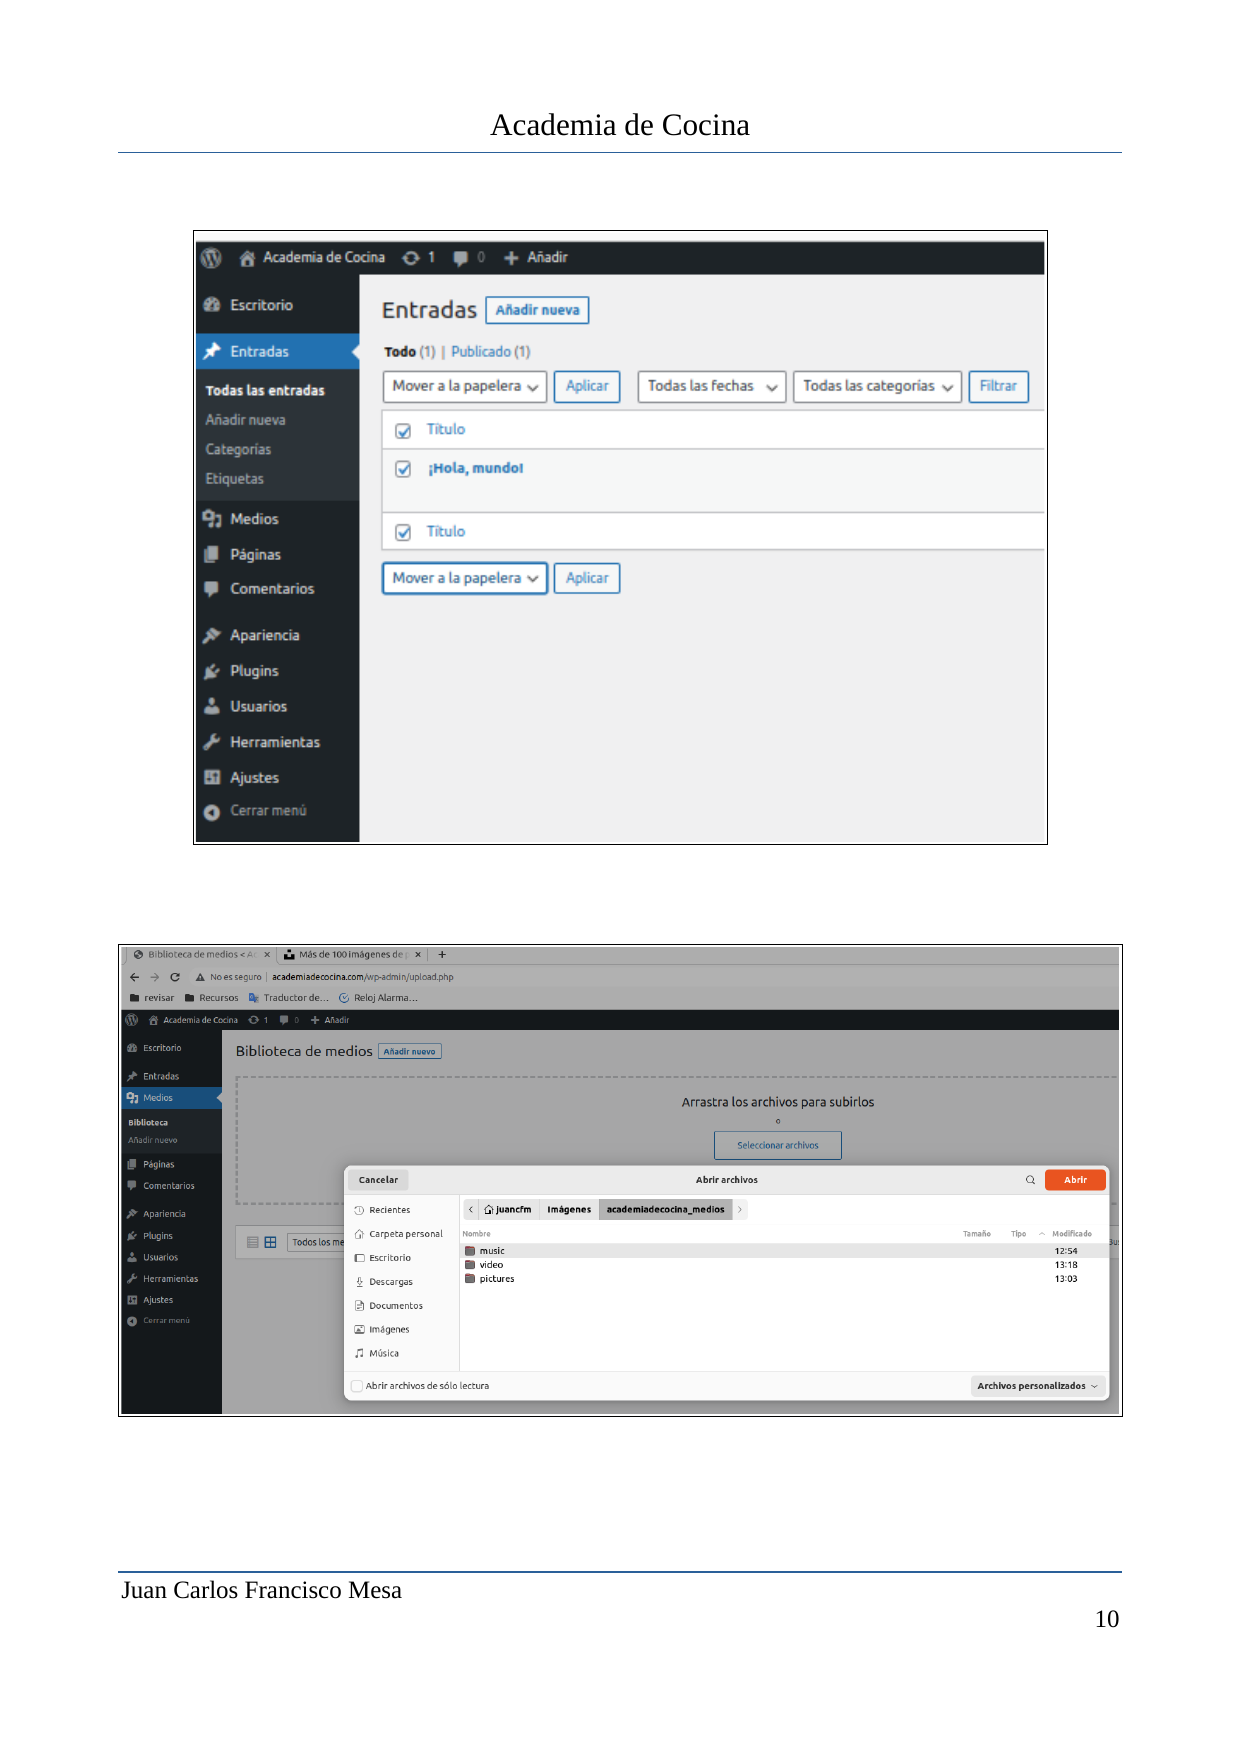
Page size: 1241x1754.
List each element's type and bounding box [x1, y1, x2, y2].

picture [121, 947, 1119, 1414]
picture [195, 233, 1045, 842]
